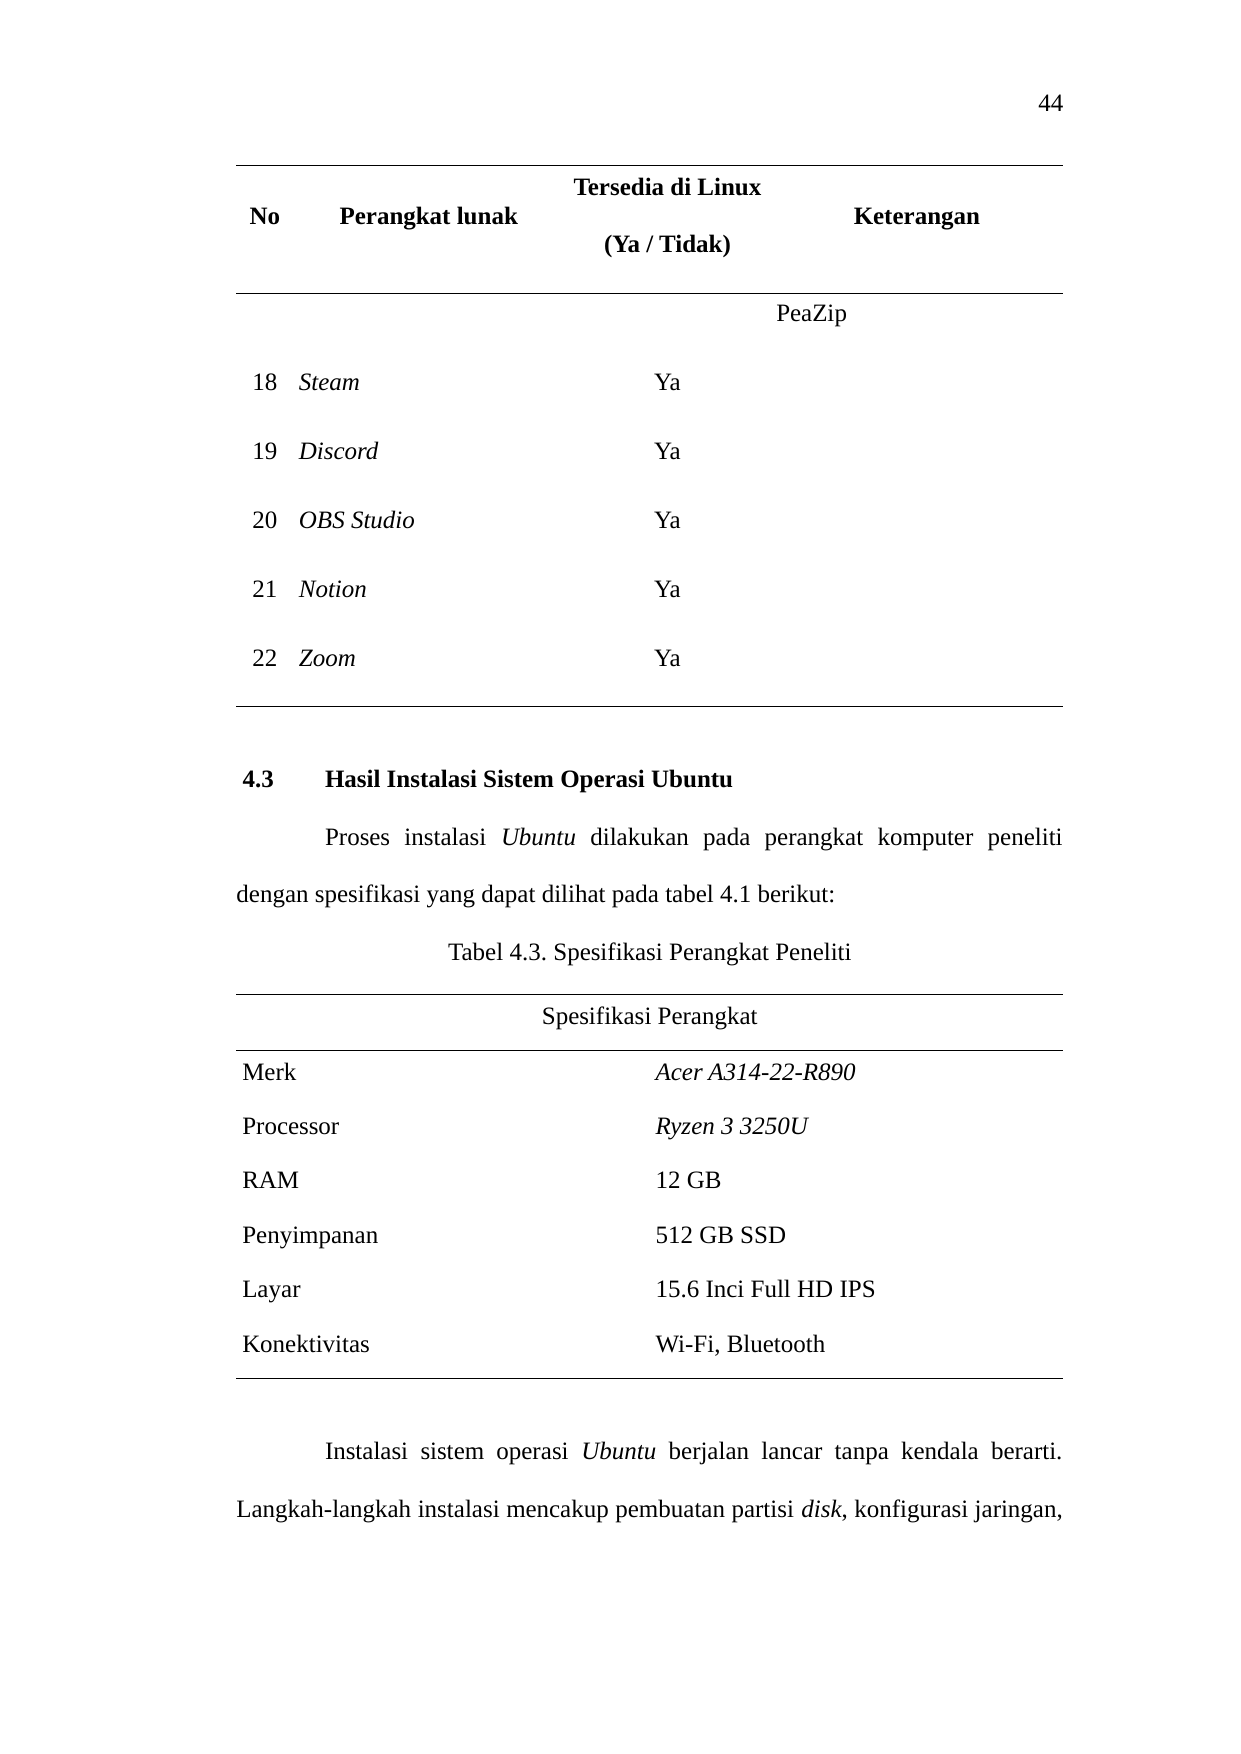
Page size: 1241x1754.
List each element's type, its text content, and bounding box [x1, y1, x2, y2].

table_cell [770, 430, 1063, 499]
table_cell 512 GB SSD [650, 1214, 1063, 1269]
text Proses instalasi Ubuntu dilakukan pada perangkat komputer peneliti dengan spesifikasi yang dapat dilihat pada tabel 4.1 berikut: [236, 822, 1063, 908]
table_cell 15.6 Inci Full HD IPS [650, 1269, 1063, 1323]
table_header Spesifikasi Perangkat [236, 995, 1063, 1050]
table_cell Ya [564, 568, 770, 637]
table_cell [293, 294, 564, 362]
table_cell Notion [293, 568, 564, 637]
table_cell [564, 294, 770, 362]
table_cell 20 [236, 499, 293, 568]
table_cell Ya [564, 362, 770, 430]
table_cell 19 [236, 430, 293, 499]
table_cell RAM [236, 1160, 649, 1214]
table_cell OBS Studio [293, 499, 564, 568]
table_cell Wi-Fi, Bluetooth [650, 1323, 1063, 1378]
table_cell Zoom [293, 637, 564, 706]
table_cell [770, 499, 1063, 568]
table_cell [770, 362, 1063, 430]
table_cell 22 [236, 637, 293, 706]
table_cell 21 [236, 568, 293, 637]
table_cell Steam [293, 362, 564, 430]
table_cell Ya [564, 499, 770, 568]
text Tabel 4.3. Spesifikasi perangkat peneliti [236, 937, 1063, 966]
table_cell Ya [564, 637, 770, 706]
table_cell Konektivitas [236, 1323, 649, 1378]
text Instalasi sistem operasi Ubuntu berjalan lancar tanpa kendala berarti. Langkah-langkah instalasi mencakup pembuatan partisi disk, konfigurasi jaringan, [236, 1436, 1063, 1523]
table_header Keterangan [770, 166, 1063, 293]
table_cell Discord [293, 430, 564, 499]
table_cell [770, 568, 1063, 637]
table_header Tersedia di Linux (Ya / Tidak) [564, 166, 770, 293]
table_cell Ryzen 3 3250U [650, 1105, 1063, 1160]
table_cell Merk [236, 1051, 649, 1105]
table_cell Layar [236, 1269, 649, 1323]
table_cell [770, 637, 1063, 706]
subtitle Hasil Instalasi Sistem Operasi Ubuntu [236, 764, 1063, 793]
table_cell 12 GB [650, 1160, 1063, 1214]
table_header No [236, 166, 293, 293]
table_cell Ya [564, 430, 770, 499]
table_cell PeaZip [770, 294, 1063, 362]
table_cell Penyimpanan [236, 1214, 649, 1269]
table_header Perangkat lunak [293, 166, 564, 293]
table_cell Acer A314-22-R890 [650, 1051, 1063, 1105]
table_cell 18 [236, 362, 293, 430]
table_cell Processor [236, 1105, 649, 1160]
table_cell [236, 294, 293, 362]
